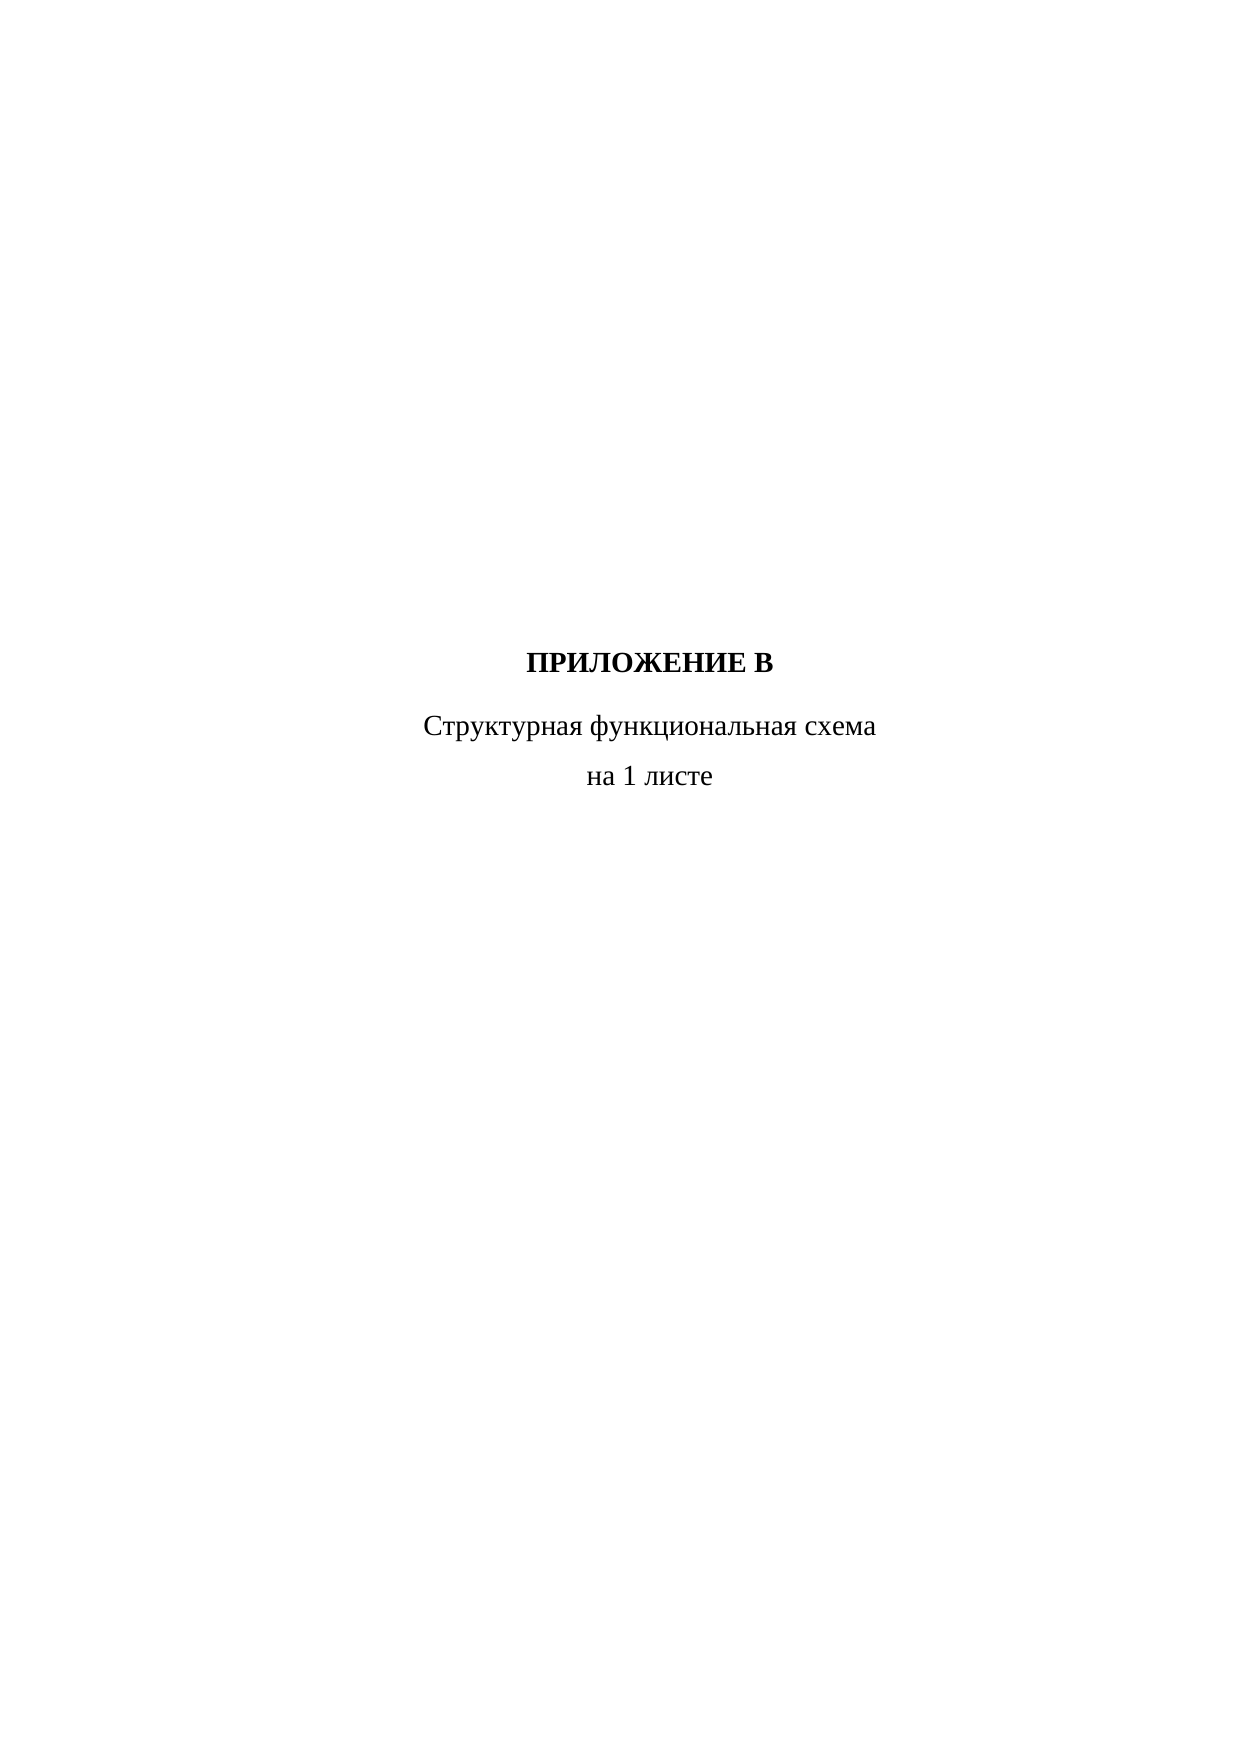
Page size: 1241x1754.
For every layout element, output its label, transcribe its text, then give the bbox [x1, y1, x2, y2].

text на 1 листе [148, 758, 1152, 792]
subtitle ПРИЛОЖЕНИЕ В [148, 645, 1152, 679]
text Структурная функциональная схема [148, 708, 1152, 742]
